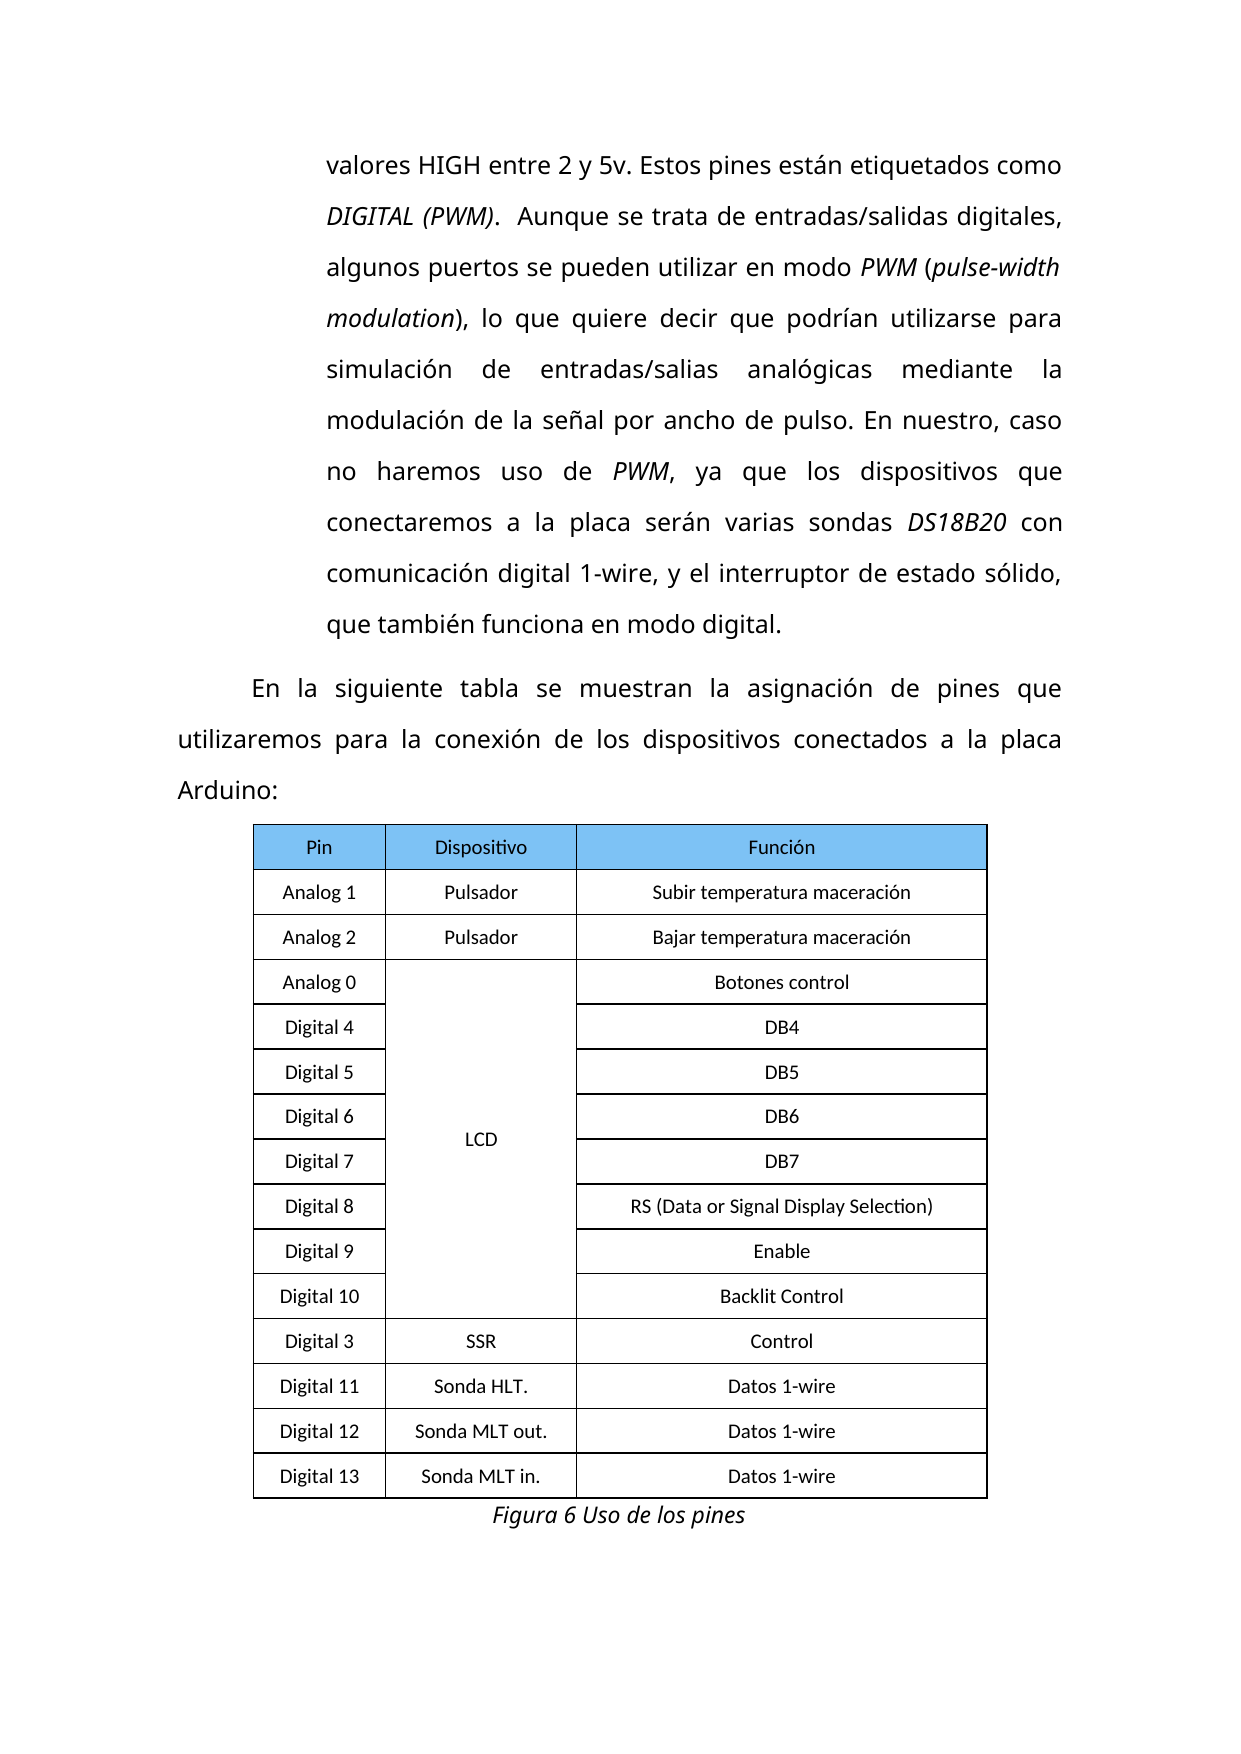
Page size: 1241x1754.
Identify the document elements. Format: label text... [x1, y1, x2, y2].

table_cell Digital 5 [254, 1050, 385, 1093]
table_cell Datos 1-wire [577, 1454, 986, 1497]
table_cell Botones control [577, 960, 986, 1003]
table_cell Sonda MLT out. [386, 1409, 576, 1452]
table_cell Pulsador [386, 915, 576, 958]
table_cell Backlit Control [577, 1274, 986, 1318]
table_cell SSR [386, 1319, 576, 1362]
table_cell DB5 [577, 1050, 986, 1093]
table_cell Digital 9 [254, 1230, 385, 1273]
table_cell DB7 [577, 1140, 986, 1183]
table_cell DB4 [577, 1005, 986, 1048]
table_cell Digital 3 [254, 1319, 385, 1362]
table_cell Pulsador [386, 870, 576, 913]
table_cell Subir temperatura maceración [577, 870, 986, 913]
table_cell Control [577, 1319, 986, 1362]
table_cell Sonda HLT. [386, 1364, 576, 1407]
table_cell Digital 13 [254, 1454, 385, 1497]
table_cell Digital 8 [254, 1185, 385, 1228]
table_cell DB6 [577, 1095, 986, 1138]
table_cell Digital 6 [254, 1095, 385, 1138]
text En la siguiente tabla se muestran la asignación de pines que utilizaremos para la conexión de los dispositivos conectados a la placa Arduino: [177, 671, 1063, 807]
table_header Dispositivo [386, 825, 576, 869]
table_header Función [577, 825, 986, 869]
table_cell Sonda MLT in. [386, 1454, 576, 1497]
table_cell Analog 1 [254, 870, 385, 913]
table_header Pin [254, 825, 385, 869]
table_cell Analog 2 [254, 915, 385, 958]
text Figura 6 Uso de los pines [177, 1499, 1063, 1530]
table_cell Digital 7 [254, 1140, 385, 1183]
table_cell Analog 0 [254, 960, 385, 1003]
table_cell Digital 12 [254, 1409, 385, 1452]
table_cell RS (Data or Signal Display Selection) [577, 1185, 986, 1228]
table_cell Digital 4 [254, 1005, 385, 1048]
table_cell LCD [386, 960, 576, 1318]
table_cell Datos 1-wire [577, 1409, 986, 1452]
table_cell Datos 1-wire [577, 1364, 986, 1407]
table_cell Digital 11 [254, 1364, 385, 1407]
table_cell Enable [577, 1230, 986, 1273]
list valores HIGH entre 2 y 5v. Estos pines están etiquetados como DIGITAL (PWM). Aunque se trata de entradas/salidas digitales, algunos puertos se pueden utilizar en modo PWM (pulse-width modulation), lo que quiere decir que podrían utilizarse para simulación de entradas/salias analógicas mediante la modulación de la señal por ancho de pulso. En nuestro, caso no haremos uso de PWM, ya que los dispositivos que conectaremos a la placa serán varias sondas DS18B20 con comunicación digital 1-wire, y el interruptor de estado sólido, que también funciona en modo digital. [288, 148, 1063, 641]
table_cell Bajar temperatura maceración [577, 915, 986, 958]
table_cell Digital 10 [254, 1274, 385, 1318]
